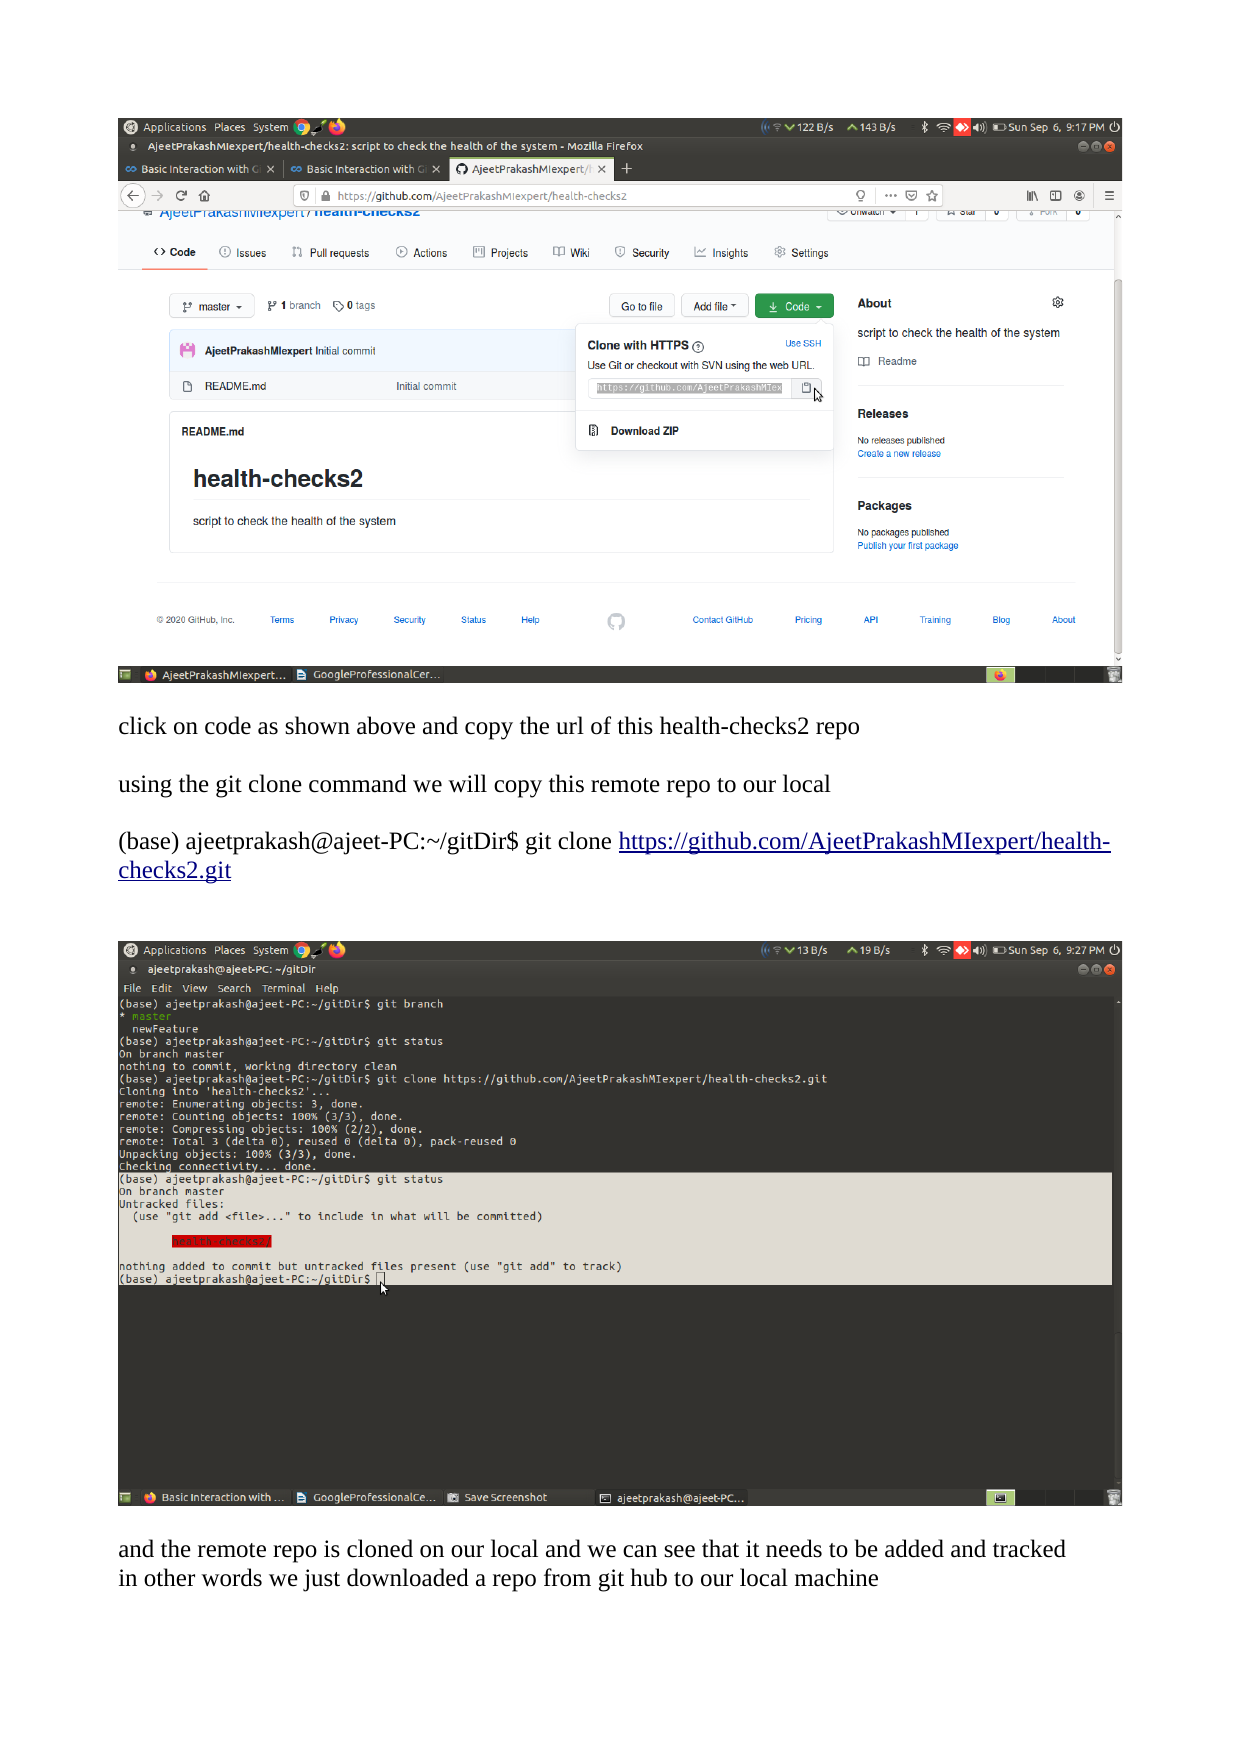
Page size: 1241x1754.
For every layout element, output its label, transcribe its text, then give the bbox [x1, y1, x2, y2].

picture [118, 941, 1123, 1506]
text in other words we just downloaded a repo from git hub to our local machine [118, 1563, 1122, 1592]
text click on code as shown above and copy the url of this health-checks2 repo [118, 711, 1122, 740]
picture [118, 118, 1123, 683]
text using the git clone command we will copy this remote repo to our local [118, 769, 1122, 797]
text (base) ajeetprakash@ajeet-PC:~/gitDir$ git clone https://github.com/AjeetPrakashMIexpert/health-checks2.git [118, 826, 1122, 884]
text and the remote repo is cloned on our local and we can see that it needs to be added and tracked [118, 1534, 1122, 1563]
